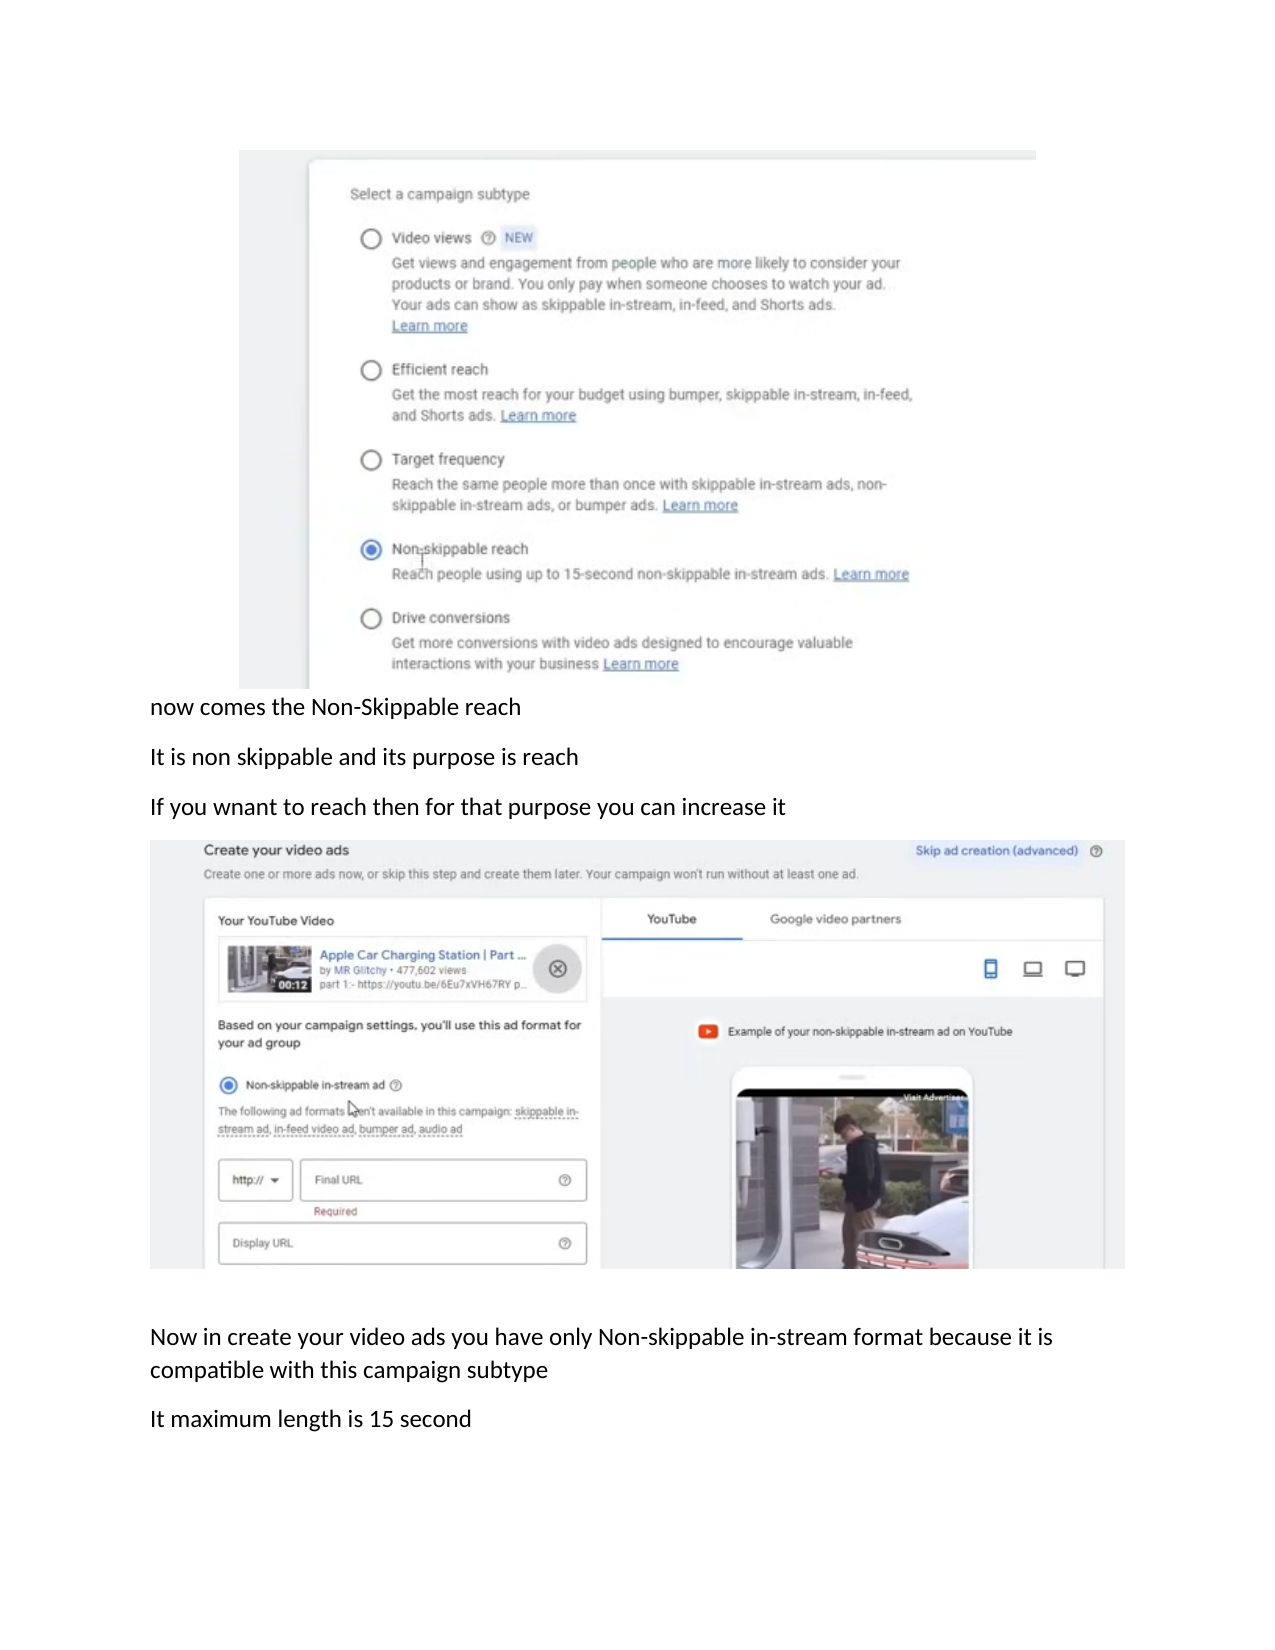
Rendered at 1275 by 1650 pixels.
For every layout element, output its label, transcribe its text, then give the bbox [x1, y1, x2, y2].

picture [150, 840, 1125, 1269]
text Now in create your video ads you have only Non-skippable in-stream format because it is compatible with this campaign subtype [150, 1321, 1125, 1384]
text It maximum length is 15 second [150, 1403, 1125, 1434]
text It is non skippable and its purpose is reach [150, 741, 1125, 772]
text If you wnant to reach then for that purpose you can increase it [150, 791, 1125, 821]
picture [239, 150, 1036, 689]
text now comes the Non-Skippable reach [150, 150, 1125, 722]
